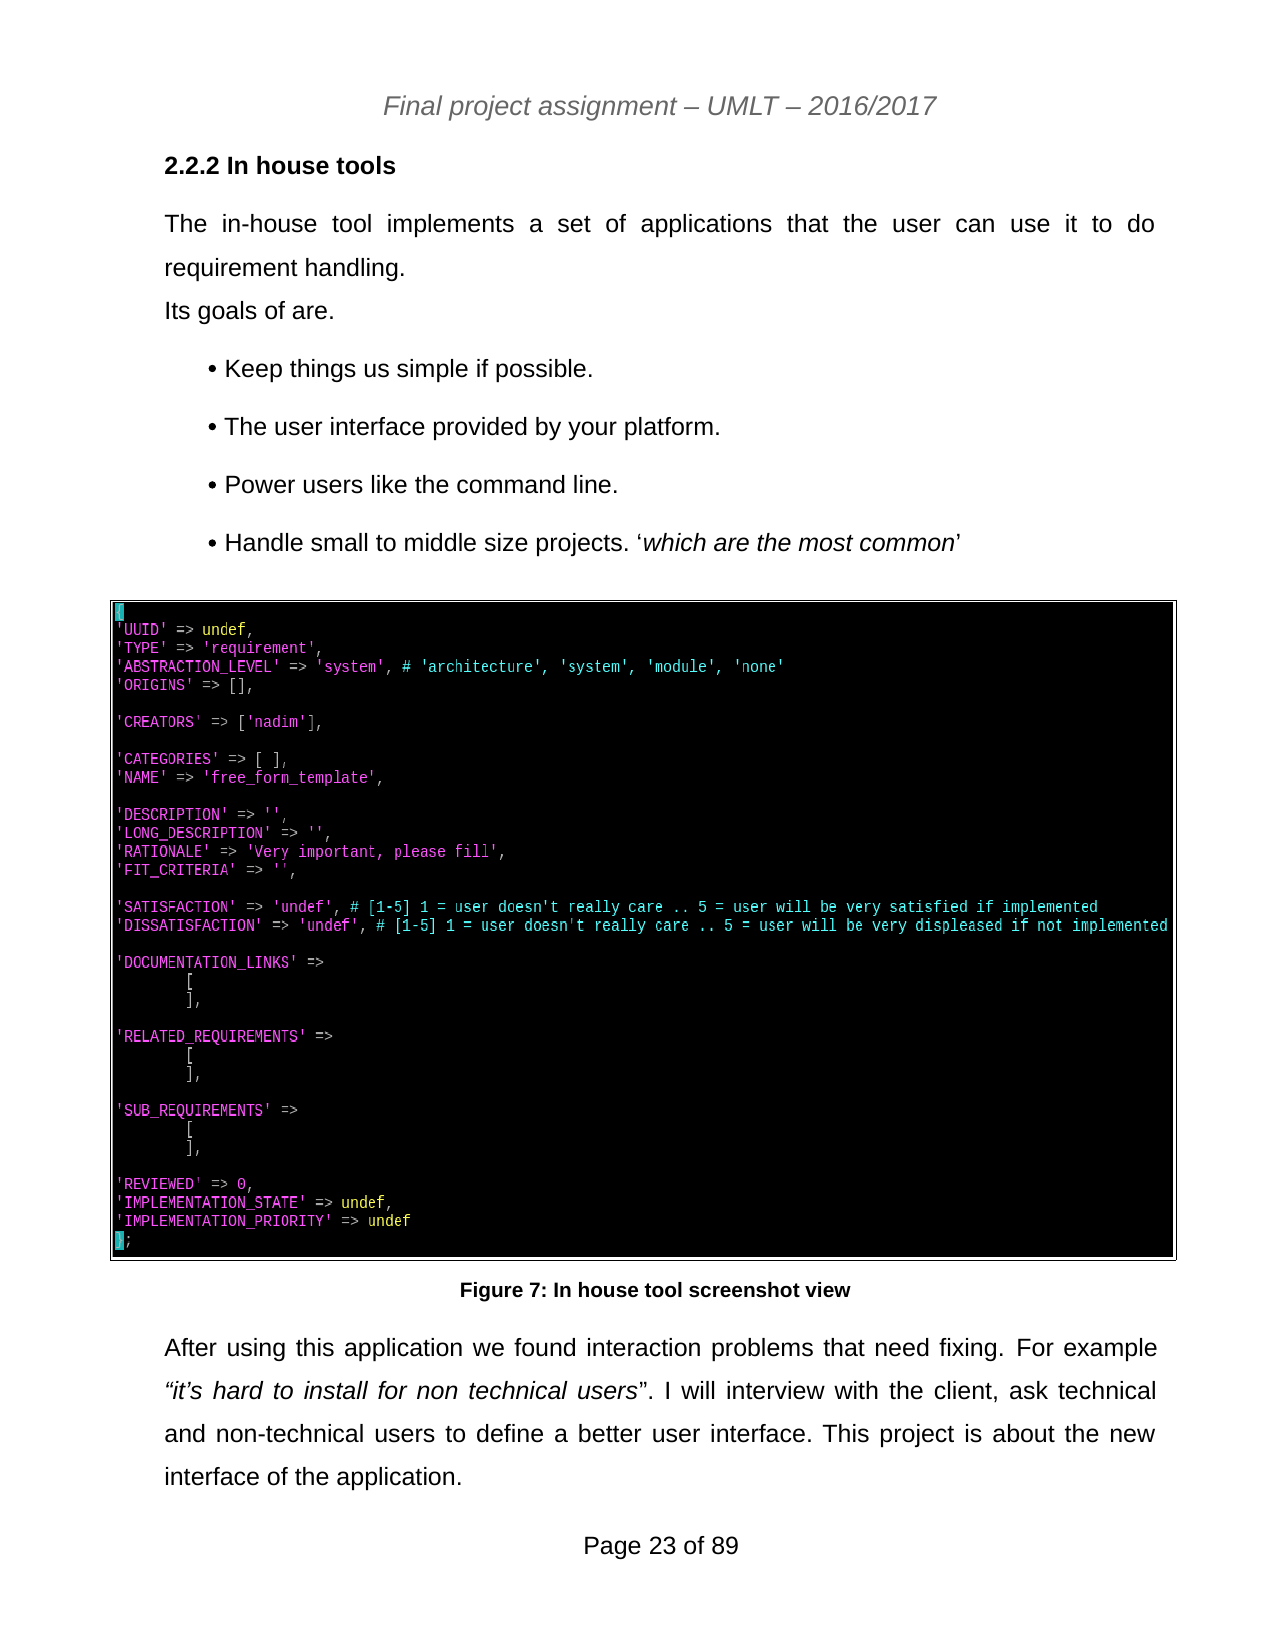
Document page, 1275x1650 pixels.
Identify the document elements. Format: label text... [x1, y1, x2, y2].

text The in-house tool implements a set of applications that the user can use it to do requirement handling. [164, 209, 1158, 281]
picture [112, 602, 1173, 1257]
list [111, 601, 1176, 1260]
list The user interface provided by your platform. [208, 412, 1158, 441]
list Keep things us simple if possible. [208, 354, 1158, 383]
list Handle small to middle size projects. ‘which are the most common’ [208, 528, 1158, 557]
text Its goals of are. [164, 296, 1158, 324]
list Power users like the command line. [208, 470, 1158, 499]
subtitle 2.2.2 In house tools [164, 151, 1158, 180]
text Figure 7: In house tool screenshot view [164, 1261, 1158, 1303]
text After using this application we found interaction problems that need fixing. For example “it’s hard to install for non technical users”. I will interview with the client, ask technical and non-technical users to define a better user interface. This project is about the new interface of the application. [164, 1332, 1158, 1491]
